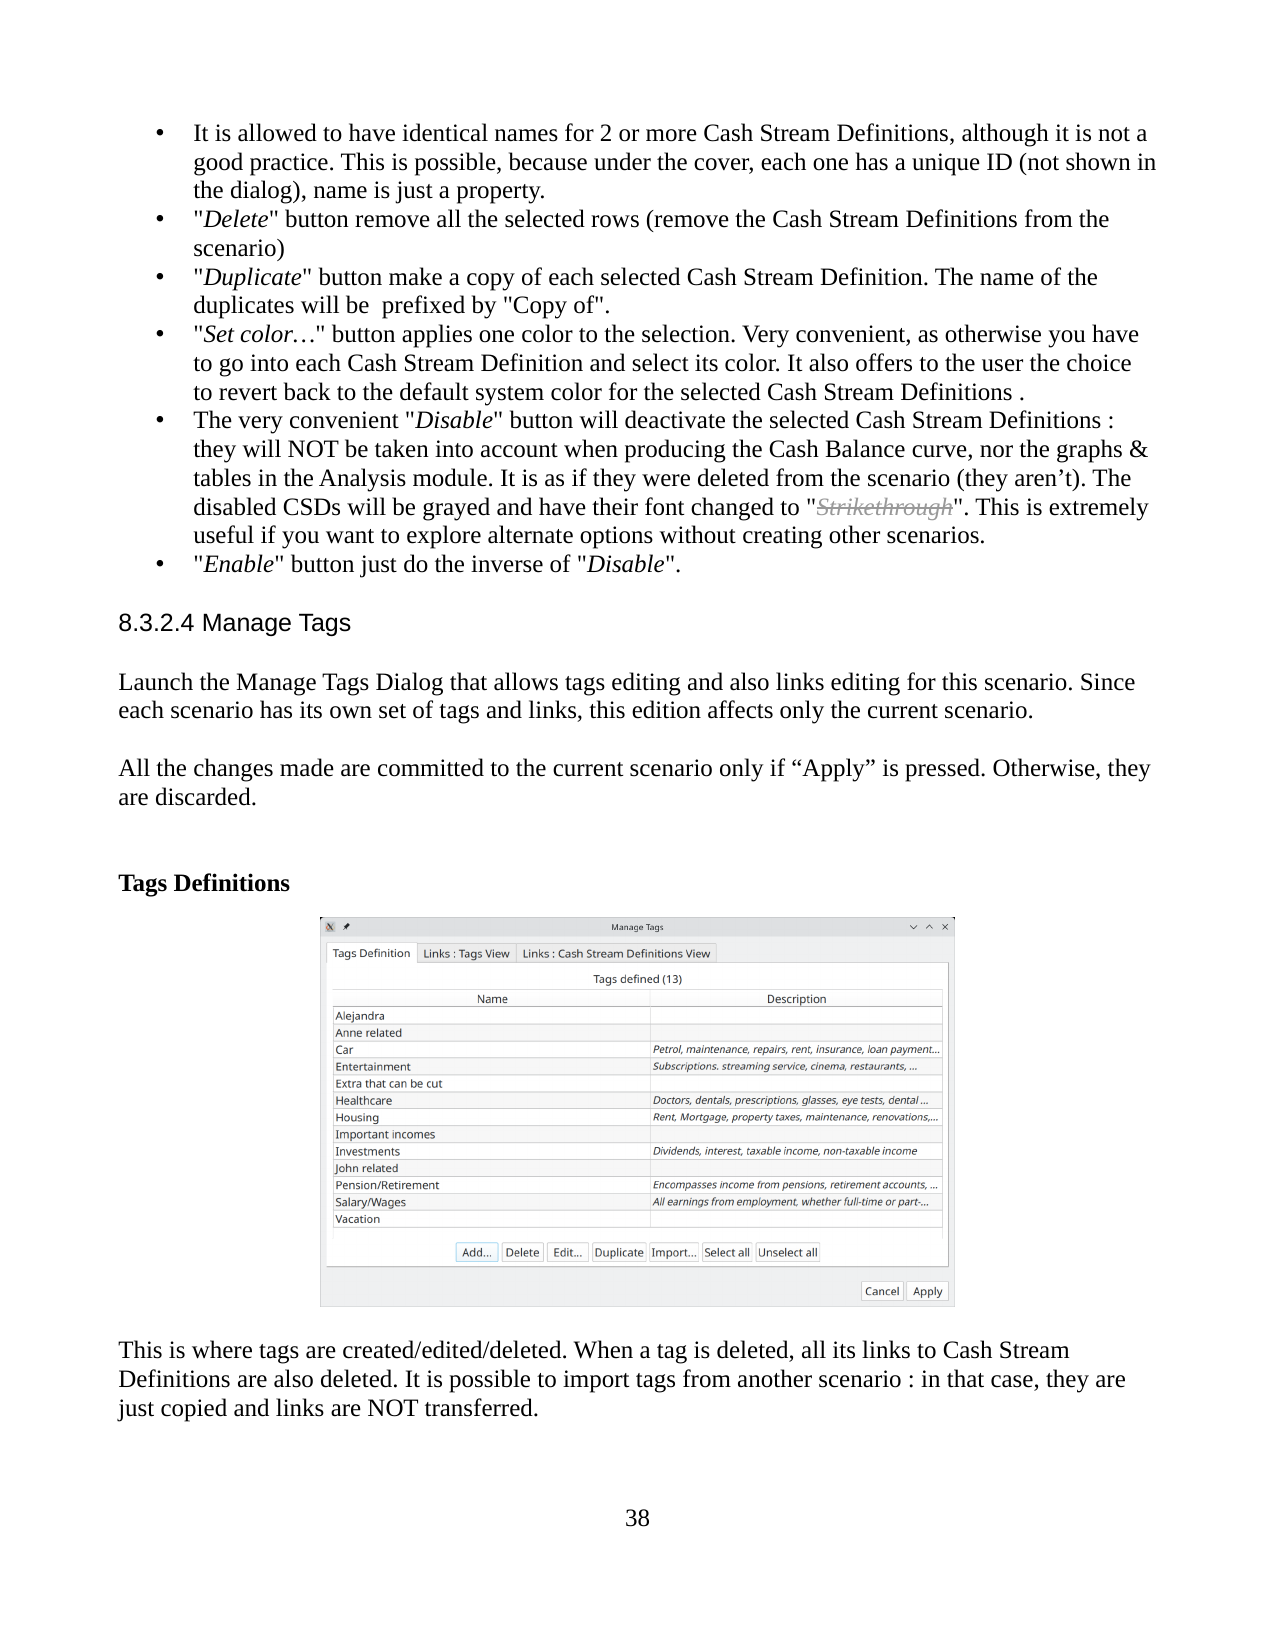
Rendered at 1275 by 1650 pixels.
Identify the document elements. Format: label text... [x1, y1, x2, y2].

text Tags Definitions [118, 868, 1157, 897]
text Launch the Manage Tags Dialog that allows tags editing and also links editing for this scenario. Since each scenario has its own set of tags and links, this edition affects only the current scenario. [118, 667, 1157, 724]
text All the changes made are committed to the current scenario only if “Apply” is pressed. Otherwise, they are discarded. [118, 753, 1157, 811]
list "Delete" button remove all the selected rows (remove the Cash Stream Definitions from the scenario) [156, 204, 1157, 262]
list "Enable" button just do the inverse of "Disable". [156, 549, 1157, 578]
subtitle Manage Tags [118, 608, 1157, 637]
list "Duplicate" button make a copy of each selected Cash Stream Definition. The name of the duplicates will be prefixed by "Copy of". [156, 262, 1157, 319]
text This is where tags are created/edited/deleted. When a tag is deleted, all its links to Cash Stream Definitions are also deleted. It is possible to import tags from another scenario : in that case, they are just copied and links are NOT transferred. [118, 1335, 1157, 1422]
picture [320, 917, 955, 1307]
list The very convenient "Disable" button will deactivate the selected Cash Stream Definitions : they will NOT be taken into account when producing the Cash Balance curve, nor the graphs & tables in the Analysis module. It is as if they were deleted from the scenario (they aren’t). The disabled CSDs will be grayed and have their font changed to "Strikethrough". This is extremely useful if you want to explore alternate options without creating other scenarios. [156, 406, 1157, 549]
list "Set color…" button applies one color to the selection. Very convenient, as otherwise you have to go into each Cash Stream Definition and select its color. It also offers to the user the choice to revert back to the default system color for the selected Cash Stream Definitions . [156, 319, 1157, 406]
list It is allowed to have identical names for 2 or more Cash Stream Definitions, although it is not a good practice. This is possible, because under the cover, each one has a unique ID (not shown in the dialog), name is just a property. [156, 118, 1157, 204]
